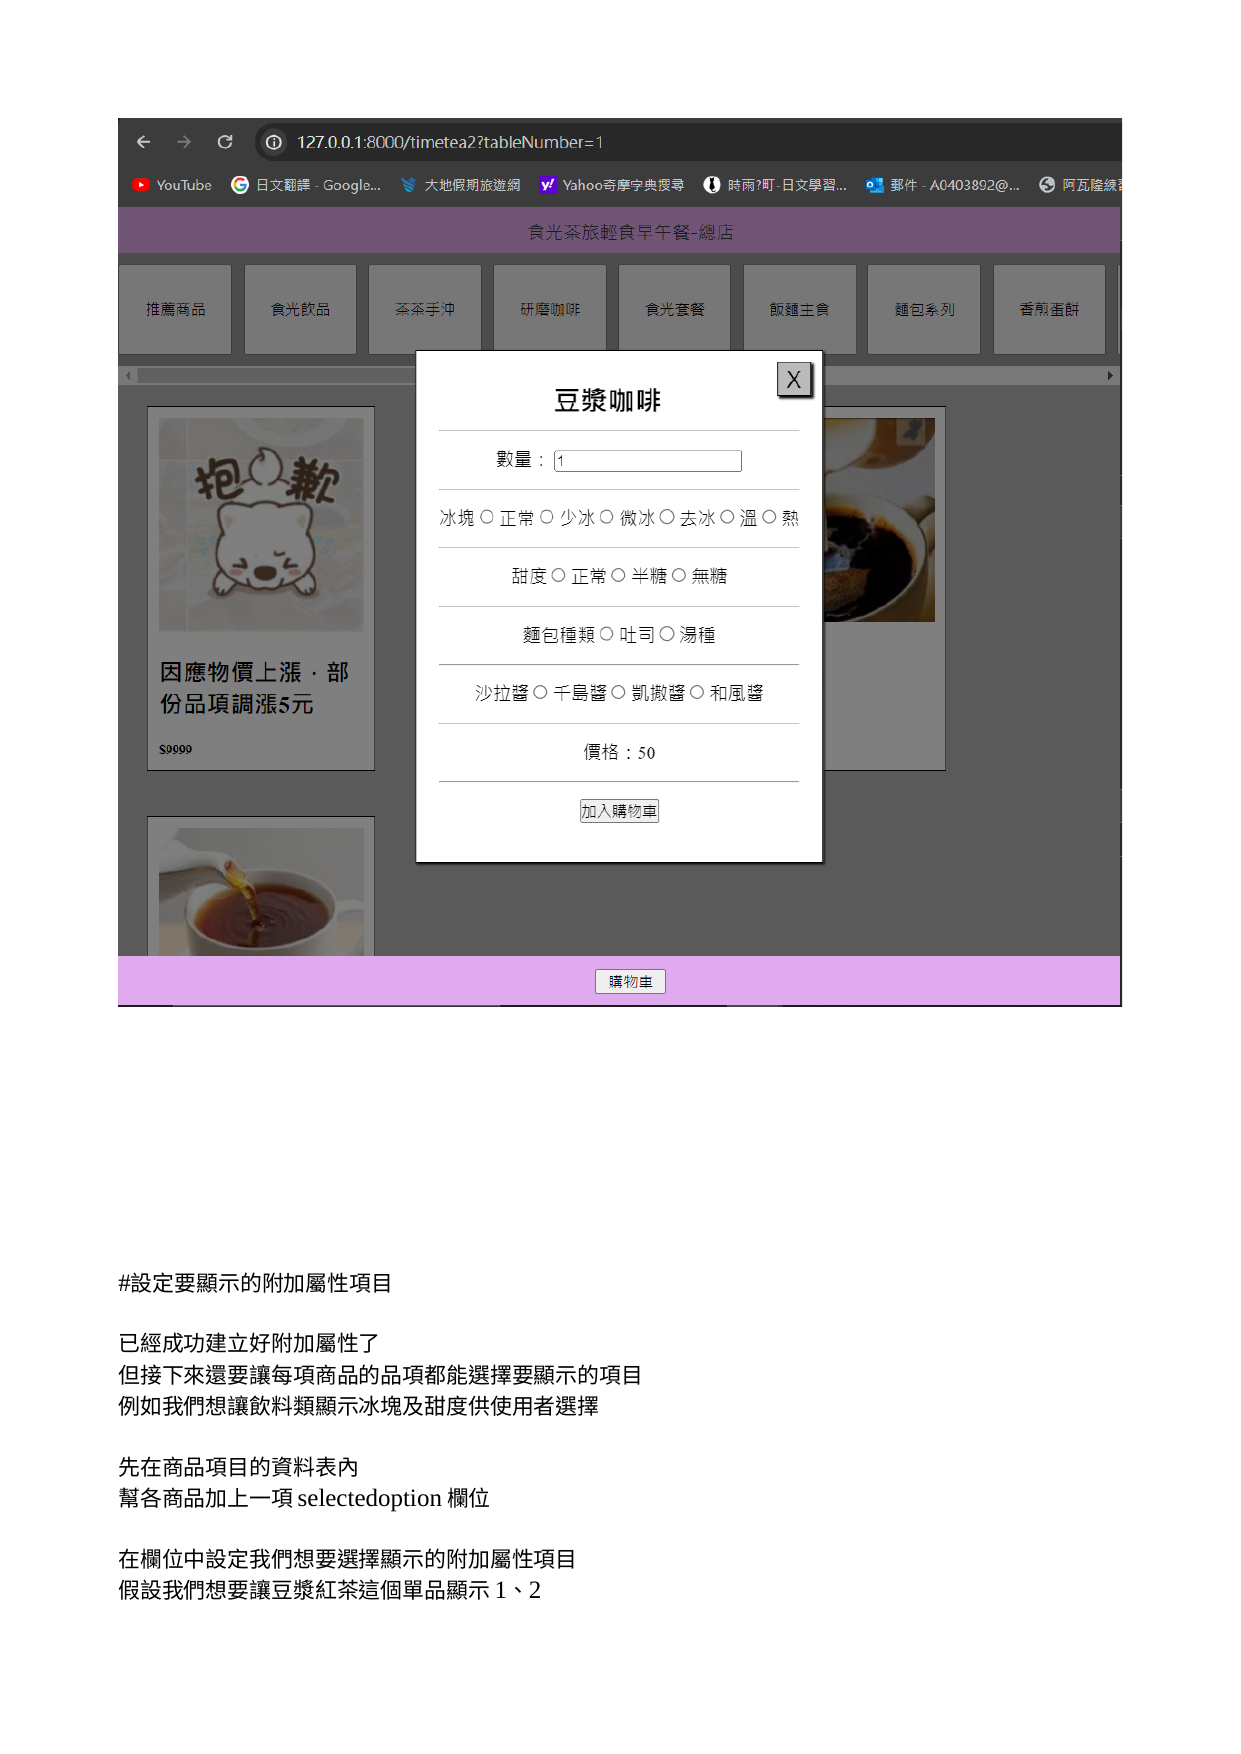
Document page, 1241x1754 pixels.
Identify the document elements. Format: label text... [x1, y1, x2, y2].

text #設定要顯示的附加屬性項目 [118, 1266, 1122, 1297]
text 假設我們想要讓豆漿紅茶這個單品顯示1、2 [118, 1573, 1122, 1605]
text 但接下來還要讓每項商品的品項都能選擇要顯示的項目 [118, 1358, 1122, 1389]
text 幫各商品加上一項selectedoption欄位 [118, 1481, 1122, 1513]
text 已經成功建立好附加屬性了 [118, 1326, 1122, 1358]
text 在欄位中設定我們想要選擇顯示的附加屬性項目 [118, 1542, 1122, 1573]
text 先在商品項目的資料表內 [118, 1450, 1122, 1481]
text 例如我們想讓飲料類顯示冰塊及甜度供使用者選擇 [118, 1389, 1122, 1421]
picture [118, 118, 1123, 1007]
